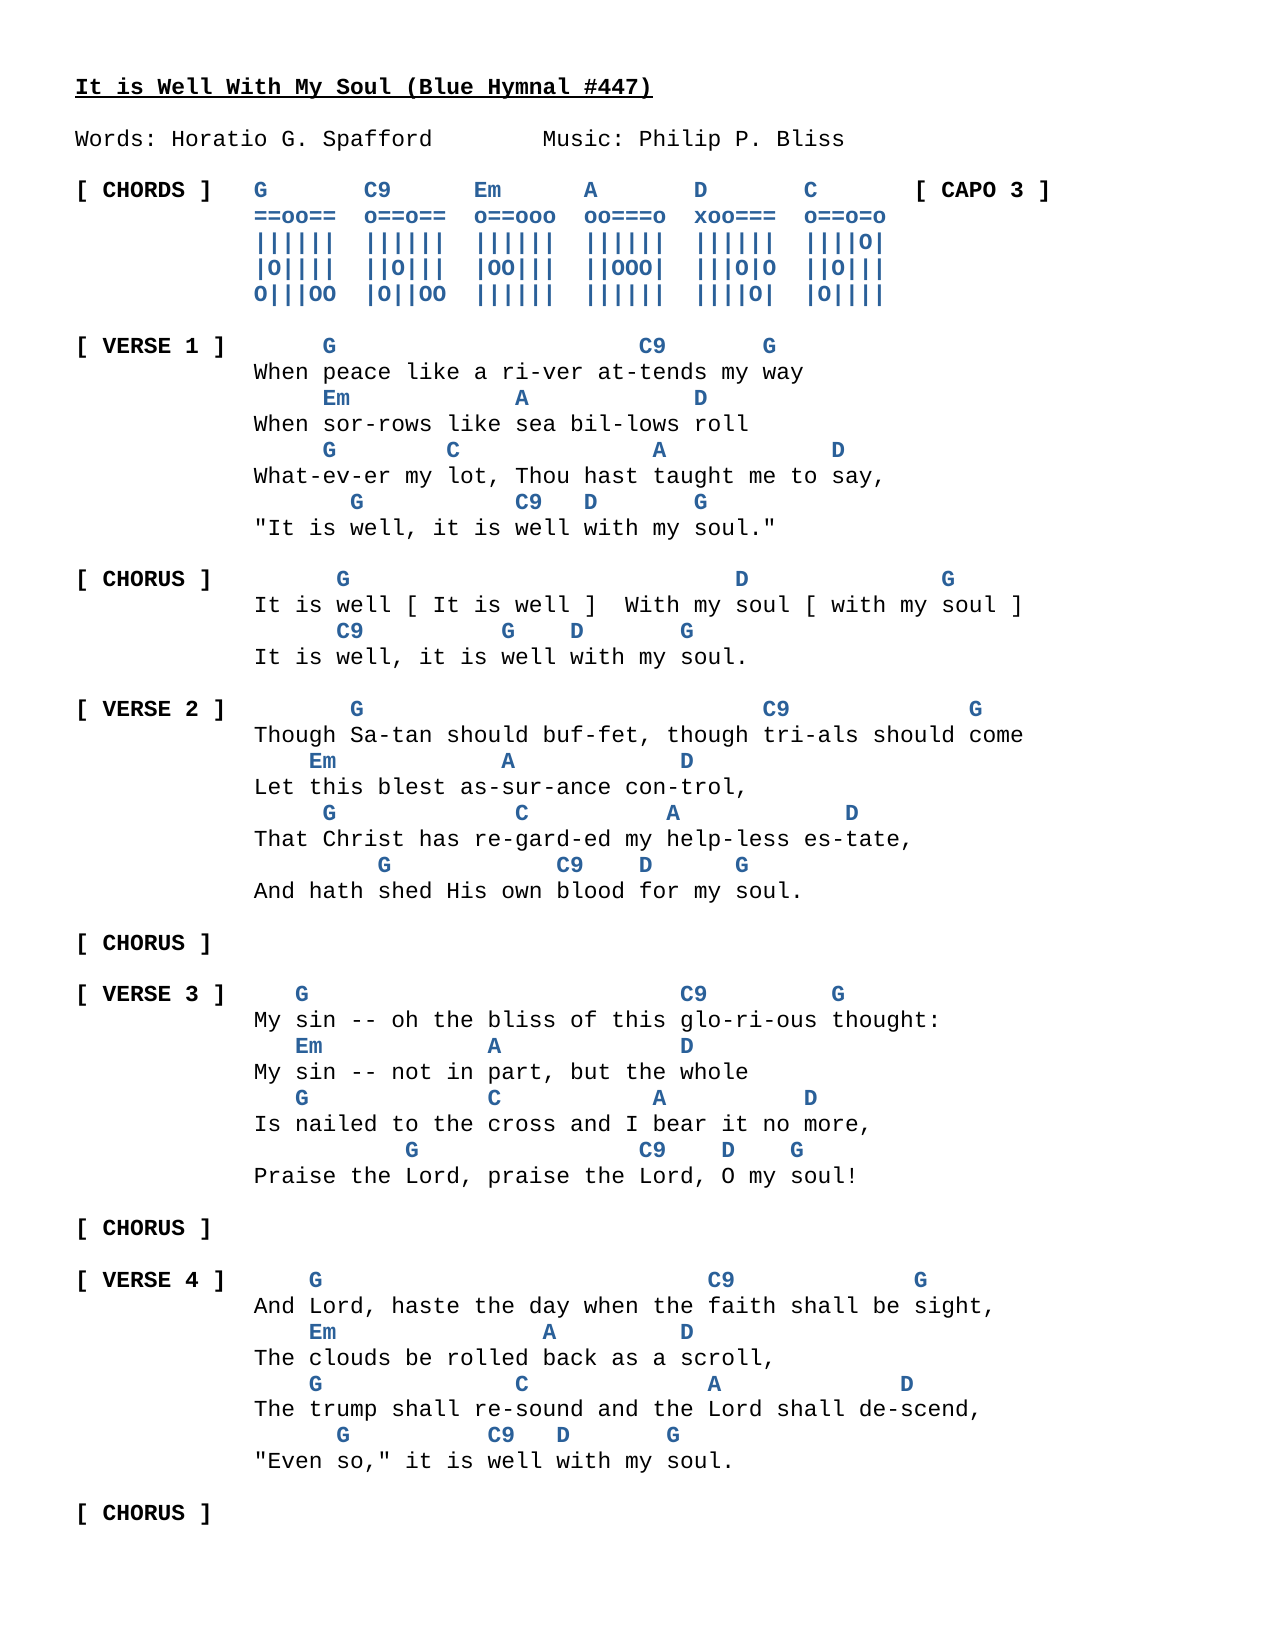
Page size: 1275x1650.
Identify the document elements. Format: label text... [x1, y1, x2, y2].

text The trump shall re-sound and the Lord shall de-scend, [75, 1398, 1200, 1424]
text ==oo== o==o== o==ooo oo===o xoo=== o==o=o [75, 205, 1200, 231]
text Words: Horatio G. Spafford Music: Philip P. Bliss [75, 127, 1200, 153]
text My sin -- not in part, but the whole [75, 1061, 1200, 1087]
text When sor-rows like sea bil-lows roll [75, 412, 1200, 438]
text It is well, it is well with my soul. [75, 646, 1200, 672]
text The clouds be rolled back as a scroll, [75, 1346, 1200, 1372]
text [ VERSE 1 ] G C9 G [75, 334, 1200, 360]
text Though Sa-tan should buf-fet, though tri-als should come [75, 723, 1200, 749]
text G C9 D G [75, 1138, 1200, 1164]
text That Christ has re-gard-ed my help-less es-tate, [75, 827, 1200, 853]
text G C A D [75, 1372, 1200, 1398]
text [ CHORUS ] [75, 931, 1200, 957]
text Is nailed to the cross and I bear it no more, [75, 1112, 1200, 1138]
text G C9 D G [75, 1424, 1200, 1450]
text G C A D [75, 438, 1200, 464]
text Em A D [75, 386, 1200, 412]
text [ CHORDS ] G C9 Em A D C [ CAPO 3 ] [75, 179, 1200, 205]
text [ CHORUS ] [75, 1502, 1200, 1527]
text It is well [ It is well ] With my soul [ with my soul ] [75, 594, 1200, 620]
text "Even so," it is well with my soul. [75, 1450, 1200, 1476]
text When peace like a ri-ver at-tends my way [75, 360, 1200, 386]
text |||||| |||||| |||||| |||||| |||||| ||||O| [75, 231, 1200, 257]
text Em A D [75, 1320, 1200, 1346]
text "It is well, it is well with my soul." [75, 516, 1200, 542]
text [ CHORUS ] [75, 1216, 1200, 1242]
text O|||OO |O||OO |||||| |||||| ||||O| |O|||| [75, 282, 1200, 308]
text G C A D [75, 801, 1200, 827]
text What-ev-er my lot, Thou hast taught me to say, [75, 464, 1200, 490]
text Let this blest as-sur-ance con-trol, [75, 775, 1200, 801]
text It is Well With My Soul (Blue Hymnal #447) [75, 75, 1200, 101]
text Em A D [75, 1035, 1200, 1061]
text G C9 D G [75, 490, 1200, 516]
text [ CHORUS ] G D G [75, 568, 1200, 594]
text Praise the Lord, praise the Lord, O my soul! [75, 1164, 1200, 1190]
text My sin -- oh the bliss of this glo-ri-ous thought: [75, 1009, 1200, 1035]
text [ VERSE 2 ] G C9 G [75, 697, 1200, 723]
text [ VERSE 3 ] G C9 G [75, 983, 1200, 1009]
text C9 G D G [75, 620, 1200, 646]
text G C9 D G [75, 853, 1200, 879]
text And Lord, haste the day when the faith shall be sight, [75, 1294, 1200, 1320]
text [ VERSE 4 ] G C9 G [75, 1268, 1200, 1294]
text Em A D [75, 749, 1200, 775]
text |O|||| ||O||| |OO||| ||OOO| |||O|O ||O||| [75, 257, 1200, 282]
text G C A D [75, 1087, 1200, 1112]
text And hath shed His own blood for my soul. [75, 879, 1200, 905]
